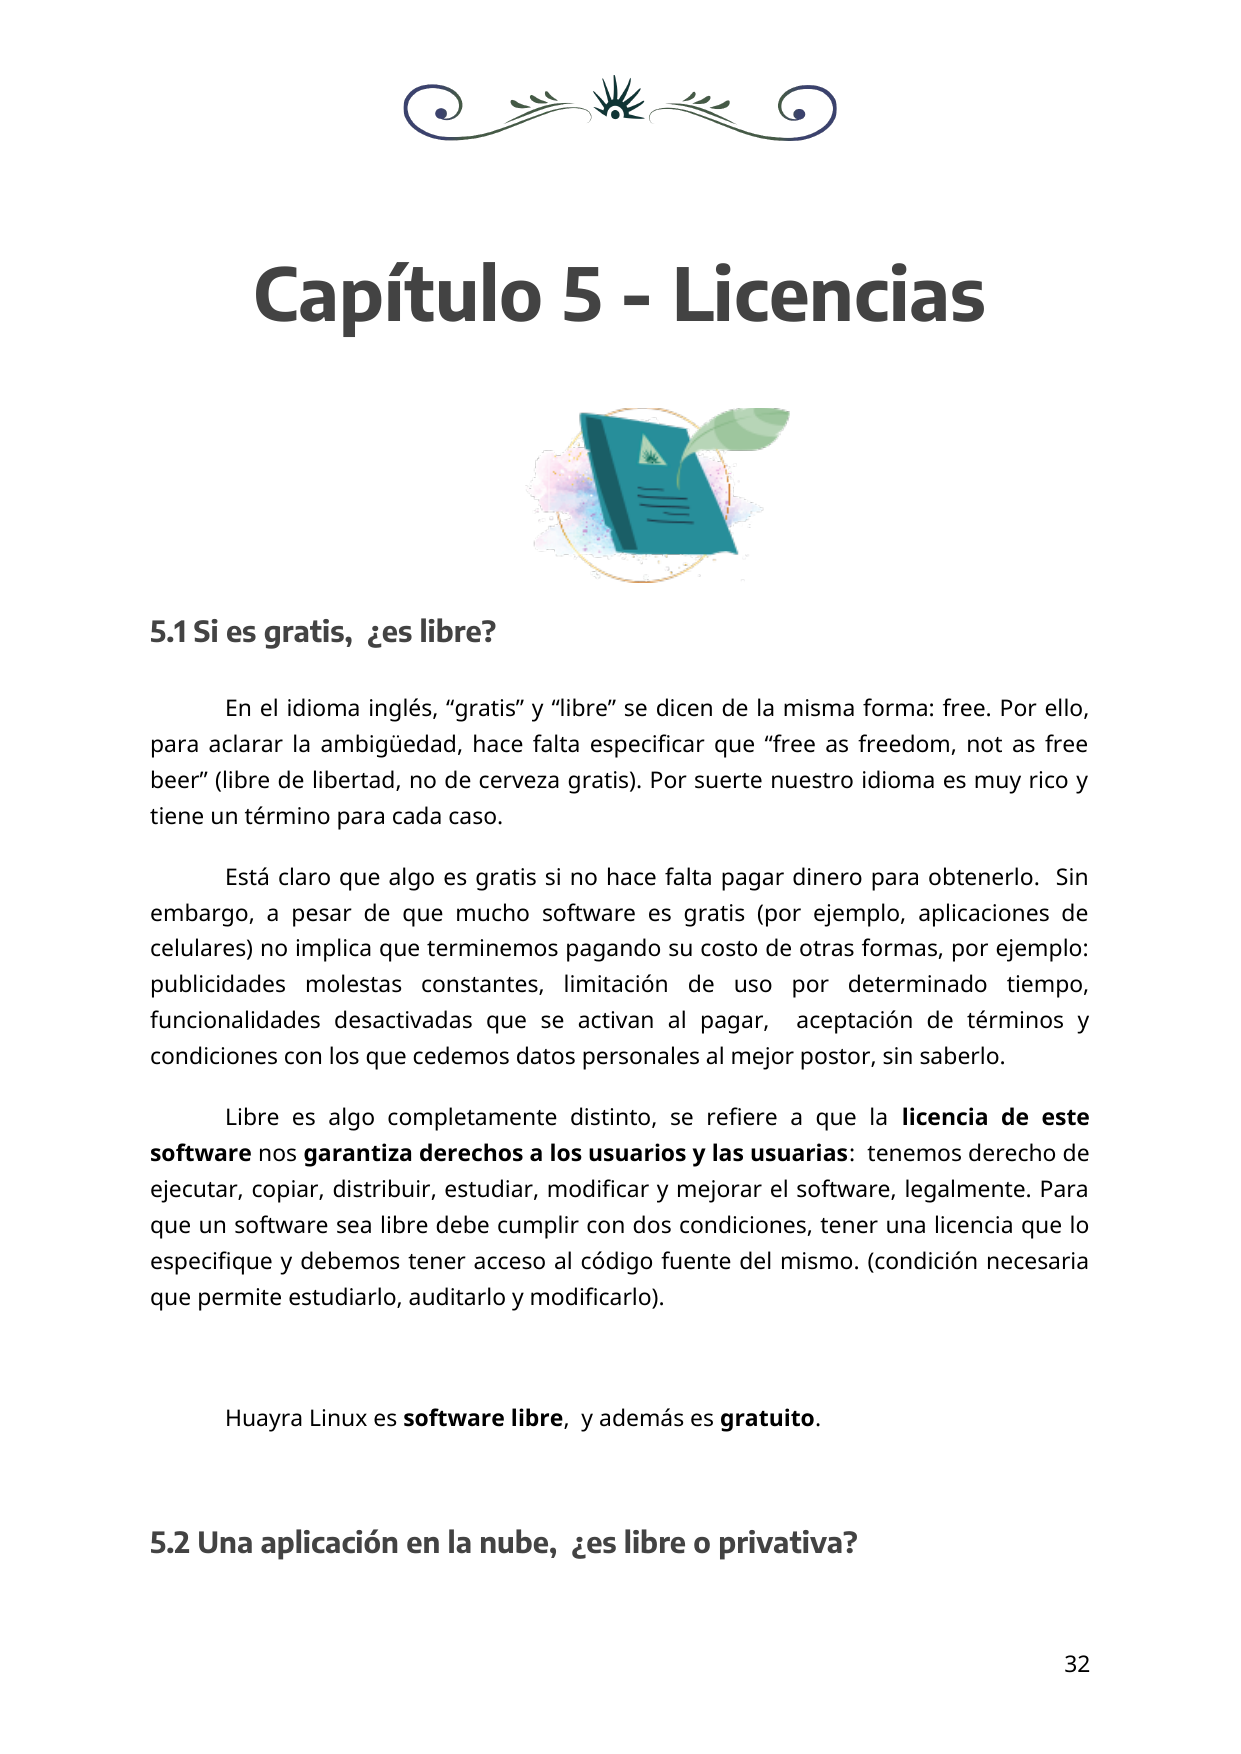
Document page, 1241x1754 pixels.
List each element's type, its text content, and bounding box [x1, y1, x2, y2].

subtitle 5.2 Una aplicación en la nube, ¿es libre o privativa? [150, 1523, 1090, 1560]
text Está claro que algo es gratis si no hace falta pagar dinero para obtenerlo. Sin embargo, a pesar de que mucho software es gratis (por ejemplo, aplicaciones de celulares) no implica que terminemos pagando su costo de otras formas, por ejemplo: publicidades molestas constantes, limitación de uso por determinado tiempo, funcionalidades desactivadas que se activan al pagar, aceptación de términos y condiciones con los que cedemos datos personales al mejor postor, sin saberlo. [150, 861, 1090, 1071]
subtitle Capítulo 5 - Licencias [150, 246, 1090, 337]
text Libre es algo completamente distinto, se refiere a que la licencia de este software nos garantiza derechos a los usuarios y las usuarias: tenemos derecho de ejecutar, copiar, distribuir, estudiar, modificar y mejorar el software, legalmente. Para que un software sea libre debe cumplir con dos condiciones, tener una licencia que lo especifique y debemos tener acceso al código fuente del mismo. (condición necesaria que permite estudiarlo, auditarlo y modificarlo). [150, 1101, 1090, 1312]
subtitle 5.1 Si es gratis, ¿es libre? [150, 612, 1090, 649]
picture [403, 75, 837, 141]
text En el idioma inglés, “gratis” y “libre” se dicen de la misma forma: free. Por ello, para aclarar la ambigüedad, hace falta especificar que “free as freedom, not as free beer” (libre de libertad, no de cerveza gratis). Por suerte nuestro idioma es muy rico y tiene un término para cada caso. [150, 692, 1090, 831]
picture [525, 408, 790, 583]
text Huayra Linux es software libre, y además es gratuito. [150, 1402, 1090, 1433]
